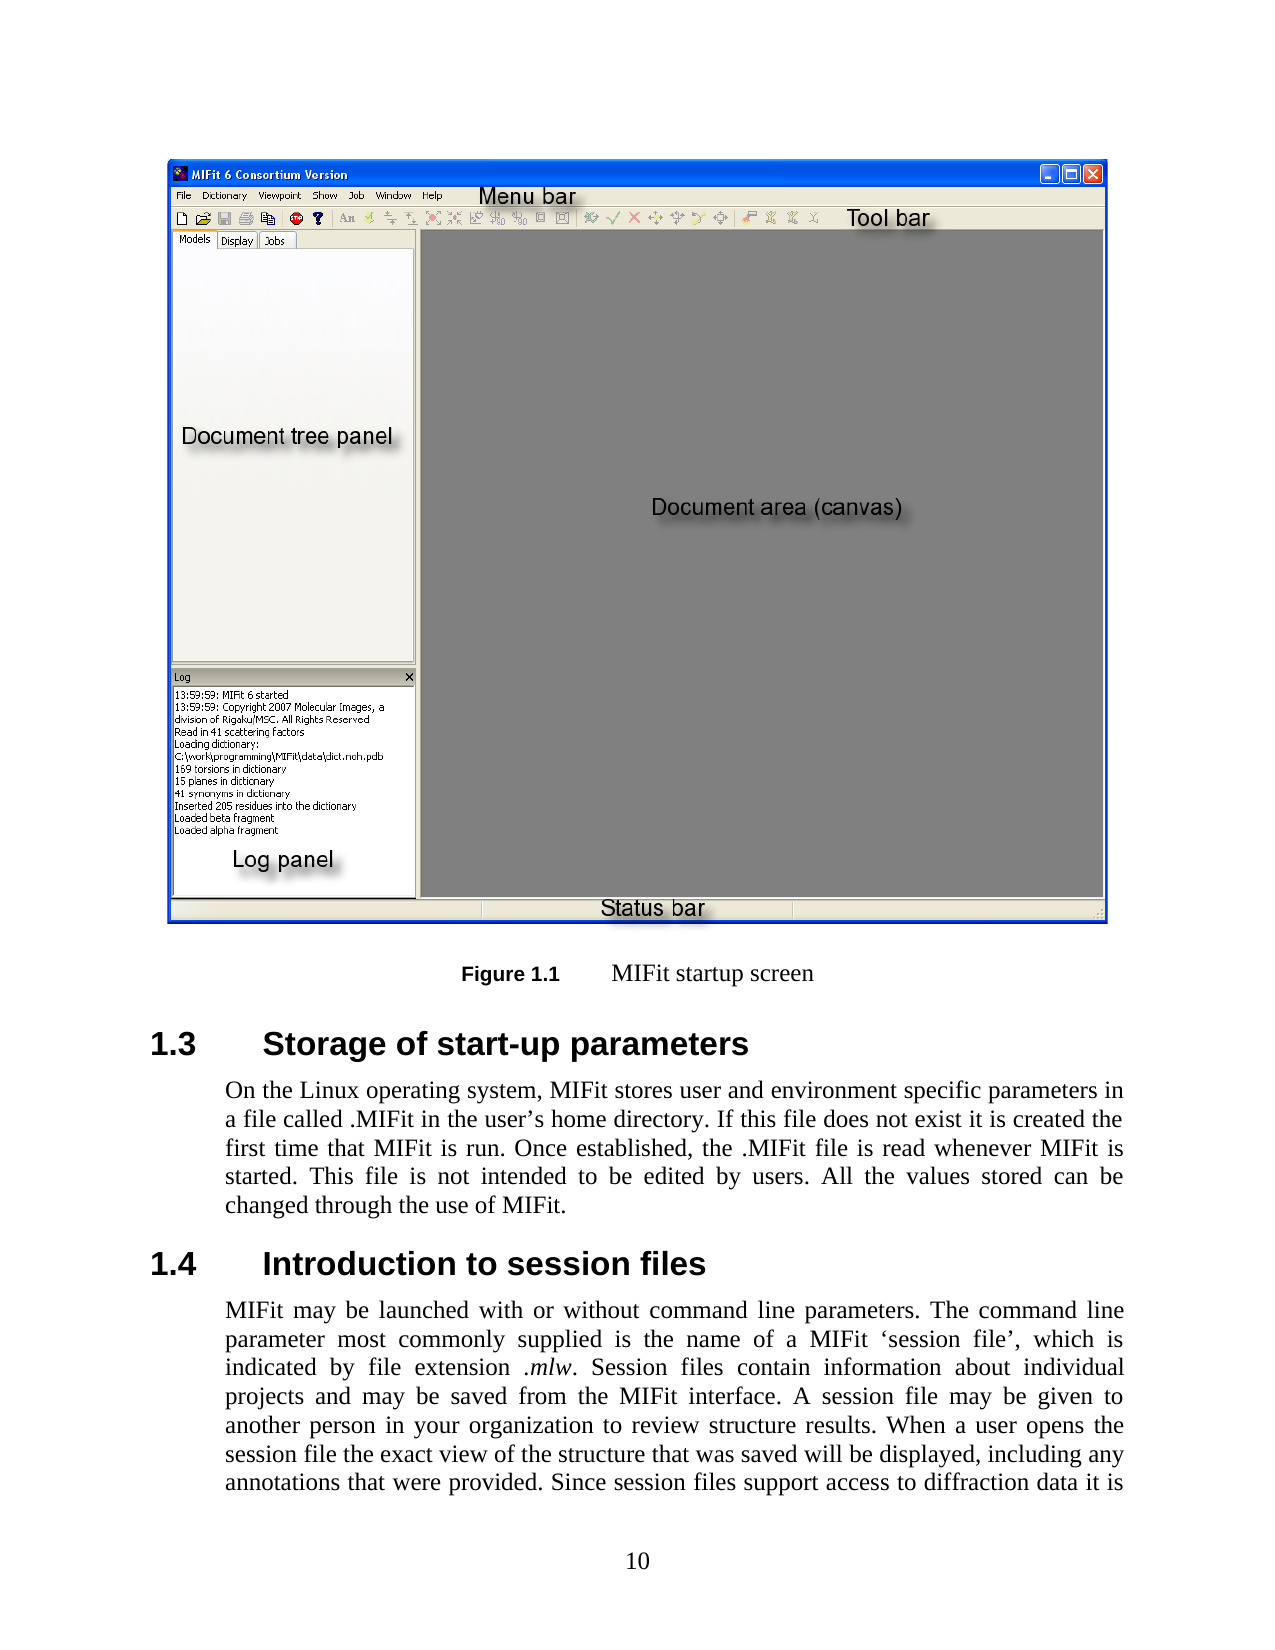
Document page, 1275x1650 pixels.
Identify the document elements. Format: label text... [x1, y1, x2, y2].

text On the Linux operating system, MIFit stores user and environment specific parameters in a file called .MIFit in the user’s home directory. If this file does not exist it is created the first time that MIFit is run. Once established, the .MIFit file is read whenever MIFit is started. This file is not intended to be edited by users. All the values stored can be changed through the use of MIFit. [225, 1075, 1125, 1219]
subtitle Introduction to session files [150, 1244, 1125, 1282]
text Figure 1.1 MIFit startup screen [150, 958, 1125, 987]
picture [167, 159, 1108, 937]
subtitle Storage of start-up parameters [150, 1024, 1125, 1063]
text MIFit may be launched with or without command line parameters. The command line parameter most commonly supplied is the name of a MIFit ‘session file’, which is indicated by file extension .mlw. Session files contain information about individual projects and may be saved from the MIFit interface. A session file may be given to another person in your organization to review structure results. When a user opens the session file the exact view of the structure that was saved will be displayed, including any annotations that were provided. Since session files support access to diffraction data it is [225, 1295, 1125, 1496]
